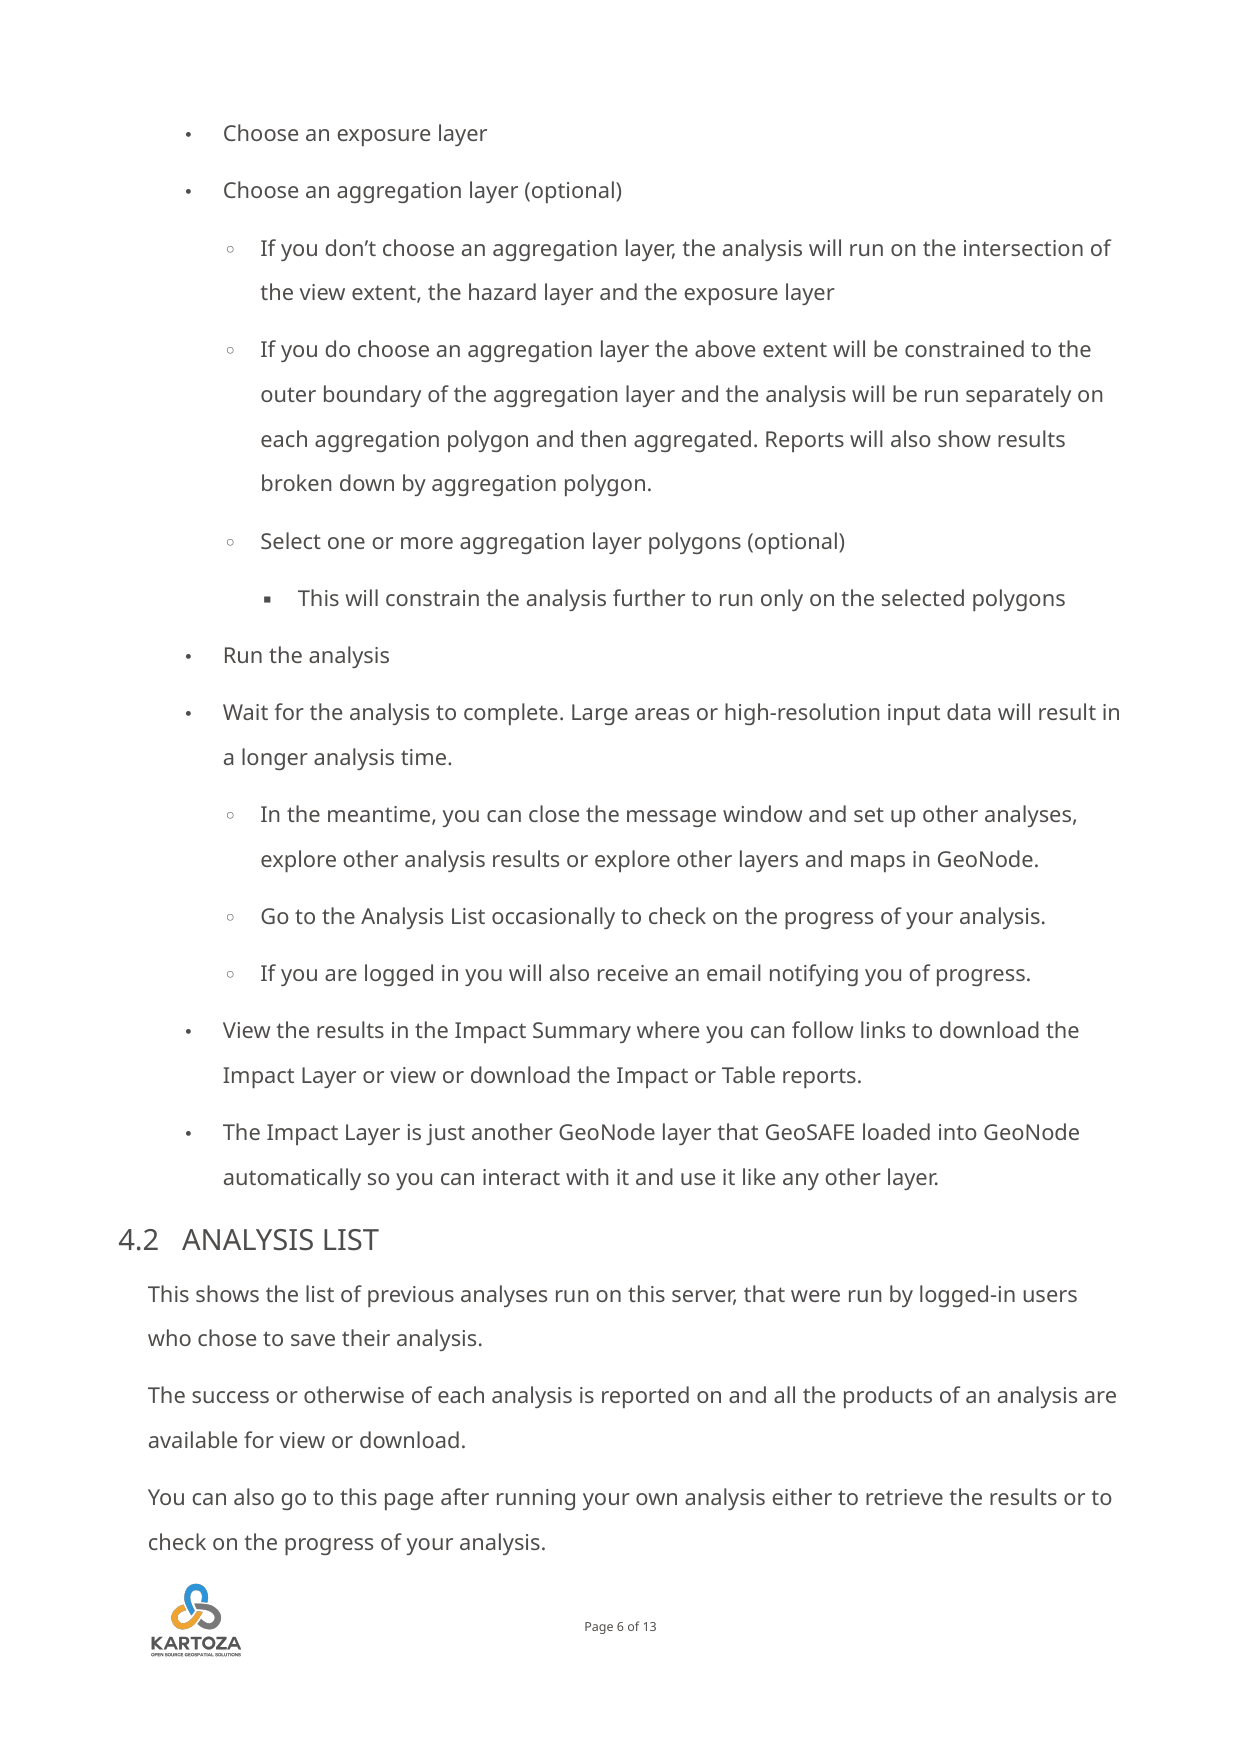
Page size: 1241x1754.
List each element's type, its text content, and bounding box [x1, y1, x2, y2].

list This will constrain the analysis further to run only on the selected polygons [260, 583, 1122, 613]
text You can also go to this page after running your own analysis either to retrieve the results or to check on the progress of your analysis. [148, 1482, 1122, 1557]
text This shows the list of previous analyses run on this server, that were run by logged-in users who chose to save their analysis. [148, 1278, 1122, 1353]
list Choose an aggregation layer (optional) [185, 175, 1122, 205]
text The success or otherwise of each analysis is reported on and all the products of an analysis are available for view or download. [148, 1380, 1122, 1455]
list If you are logged in you will also receive an email notifying you of progress. [223, 958, 1122, 988]
list If you do choose an aggregation layer the above extent will be constrained to the outer boundary of the aggregation layer and the analysis will be run separately on each aggregation polygon and then aggregated. Reports will also show results broken down by aggregation polygon. [223, 334, 1122, 498]
list If you don’t choose an aggregation layer, the analysis will run on the intersection of the view extent, the hazard layer and the exposure layer [223, 232, 1122, 307]
list In the meantime, you can close the message window and set up other analyses, explore other analysis results or explore other layers and maps in GeoNode. [223, 799, 1122, 873]
list Go to the Analysis List occasionally to check on the progress of your analysis. [223, 901, 1122, 931]
subtitle Analysis List [118, 1219, 1122, 1259]
list View the results in the Impact Summary where you can follow links to download the Impact Layer or view or download the Impact or Table reports. [185, 1015, 1122, 1090]
list Select one or more aggregation layer polygons (optional) [223, 526, 1122, 555]
list The Impact Layer is just another GeoNode layer that GeoSAFE loaded into GeoNode automatically so you can interact with it and use it like any other layer. [185, 1117, 1122, 1192]
list Run the analysis [185, 640, 1122, 670]
picture [120, 1565, 279, 1669]
list Wait for the analysis to complete. Large areas or high-resolution input data will result in a longer analysis time. [185, 697, 1122, 772]
list Choose an exposure layer [185, 118, 1122, 148]
